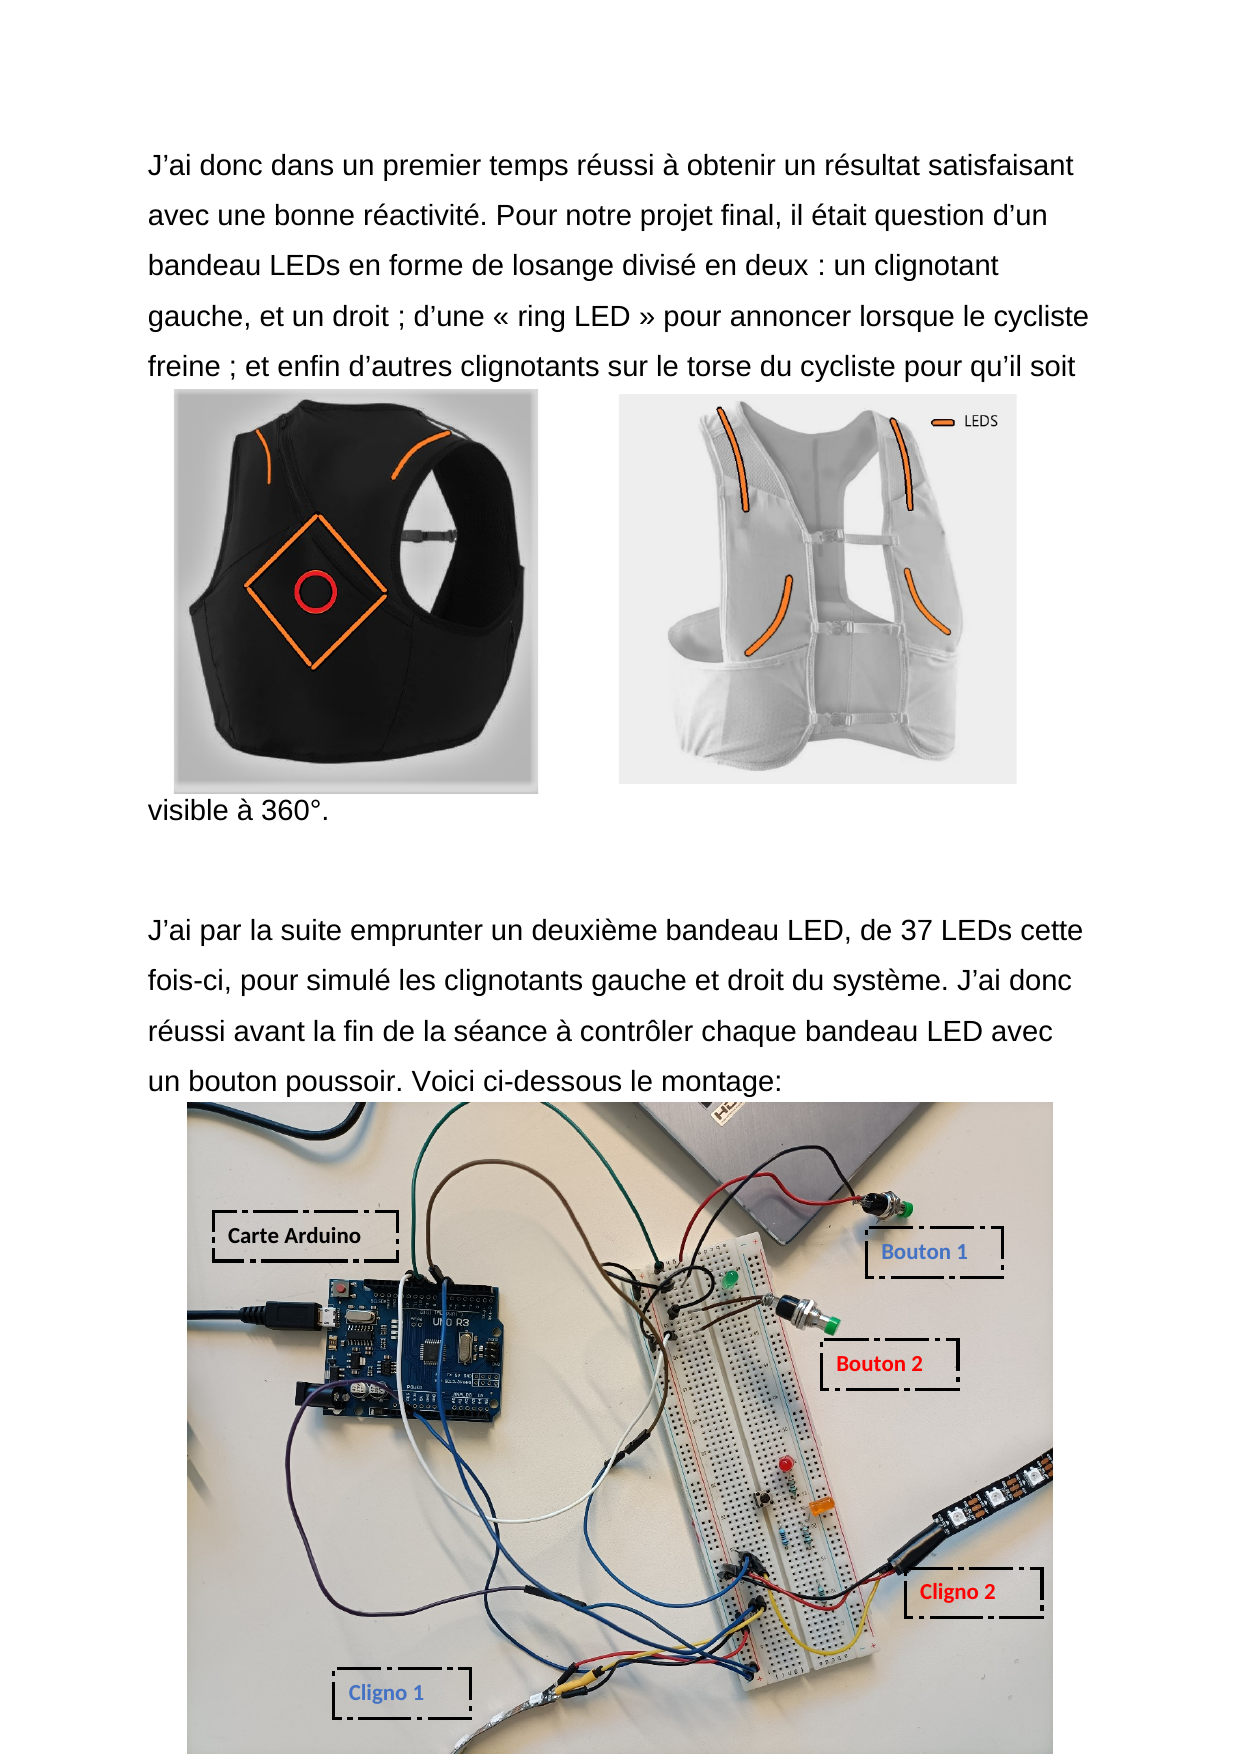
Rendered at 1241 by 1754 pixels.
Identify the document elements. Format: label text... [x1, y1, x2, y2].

text J’ai par la suite emprunter un deuxième bandeau LED, de 37 LEDs cette fois-ci, pour simulé les clignotants gauche et droit du système. J’ai donc réussi avant la fin de la séance à contrôler chaque bandeau LED avec un bouton poussoir. Voici ci-dessous le montage: [148, 913, 1093, 1097]
text J’ai donc dans un premier temps réussi à obtenir un résultat satisfaisant avec une bonne réactivité. Pour notre projet final, il était question d’un bandeau LEDs en forme de losange divisé en deux : un clignotant gauche, et un droit ; d’une « ring LED » pour annoncer lorsque le cycliste freine ; et enfin d’autres clignotants sur le torse du cycliste pour qu’il soit visible à 360°. [148, 148, 1093, 827]
